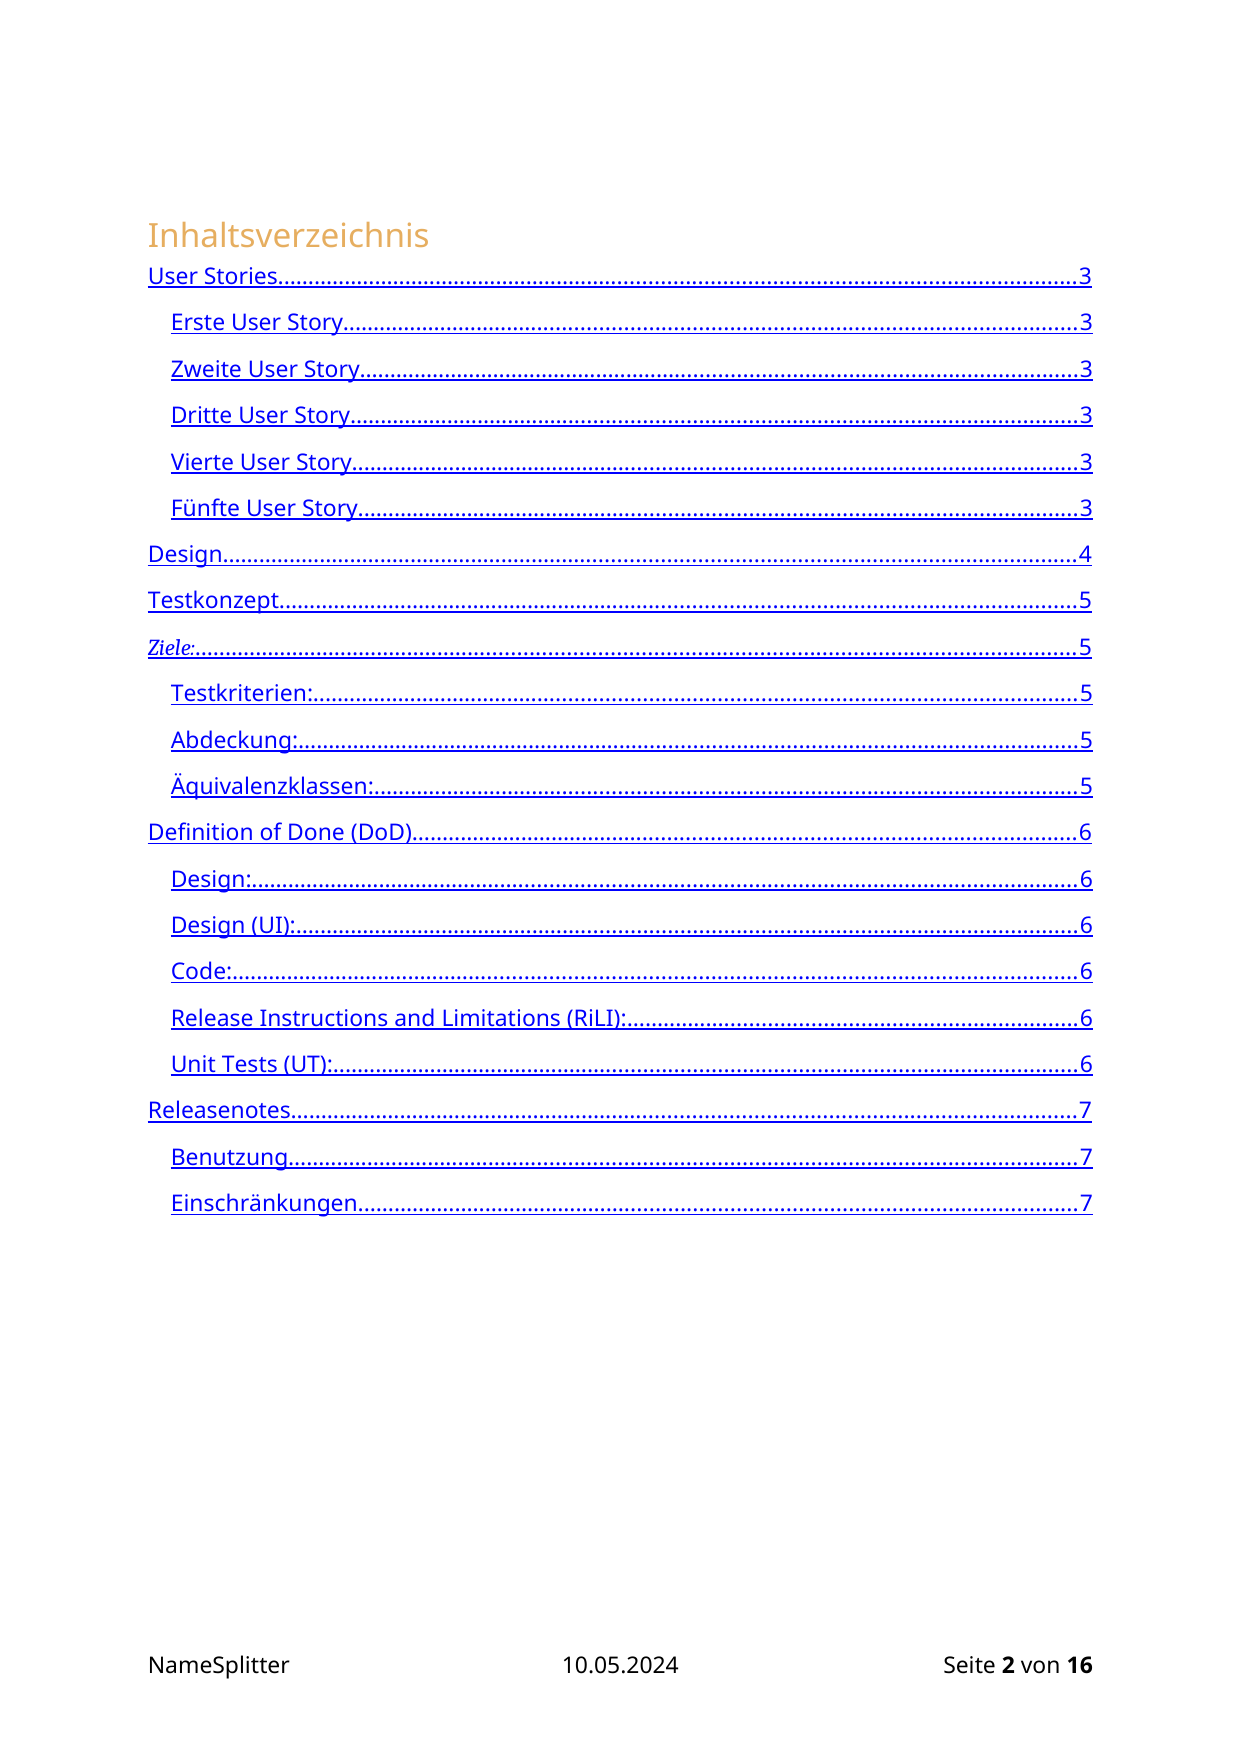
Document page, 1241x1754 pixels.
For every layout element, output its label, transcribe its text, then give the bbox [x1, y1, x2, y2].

text Unit Tests (UT): 6 [171, 1048, 1093, 1074]
text Releasenotes 7 [148, 1094, 1093, 1126]
text Design: 6 [171, 863, 1093, 889]
text Benutzung 7 [171, 1141, 1093, 1167]
text Code: 6 [171, 955, 1093, 982]
text Abdeckung: 5 [171, 723, 1093, 750]
text [171, 983, 1093, 987]
text Testkonzept 5 [148, 584, 1093, 616]
text Zweite User Story 3 [171, 353, 1093, 379]
text Design (UI): 6 [171, 909, 1093, 935]
text Ziele: 5 [148, 631, 1093, 662]
text Dritte User Story 3 [171, 399, 1093, 425]
subtitle Inhaltsverzeichnis [148, 212, 1093, 257]
text [171, 334, 1093, 338]
text Äquivalenzklassen: 5 [171, 770, 1093, 796]
text Design 4 [148, 538, 1093, 569]
text Fünfte User Story 3 [171, 492, 1093, 518]
text Release Instructions and Limitations (RiLI): 6 [171, 1002, 1093, 1028]
text Vierte User Story 3 [171, 445, 1093, 472]
text User Stories 3 [148, 260, 1093, 291]
text Einschränkungen 7 [171, 1187, 1093, 1214]
text Erste User Story 3 [171, 306, 1093, 333]
text Testkriterien: 5 [171, 677, 1093, 704]
text Definition of Done (DoD) 6 [148, 816, 1093, 847]
